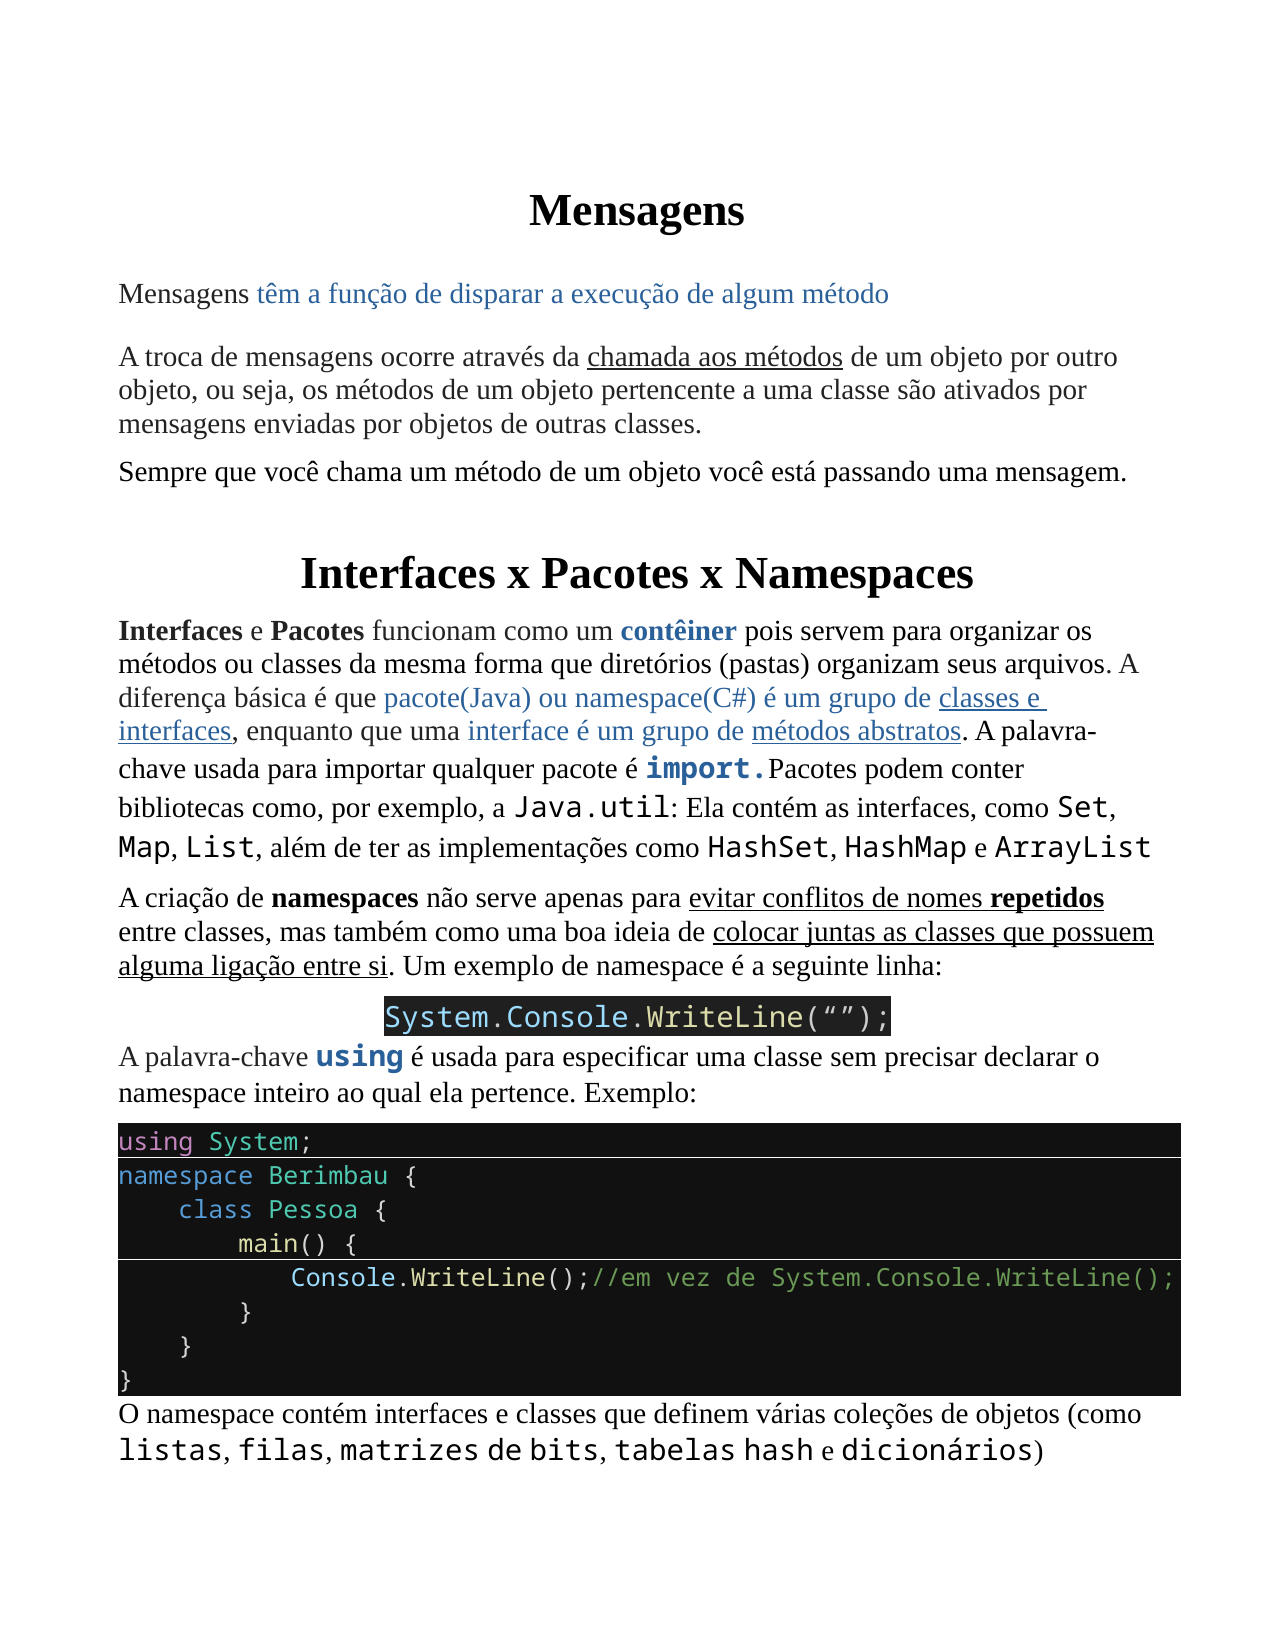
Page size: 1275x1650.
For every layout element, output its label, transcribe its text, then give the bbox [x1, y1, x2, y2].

text Interfaces e Pacotes funcionam como um contêiner pois servem para organizar os métodos ou classes da mesma forma que diretórios (pastas) organizam seus arquivos. A diferença básica é que pacote(Java) ou namespace(C#) é um grupo de classes e interfaces, enquanto que uma interface é um grupo de métodos abstratos. A palavra-chave usada para importar qualquer pacote é import.Pacotes podem conter bibliotecas como, por exemplo, a Java.util: Ela contém as interfaces, como Set, Map, List, além de ter as implementações como HashSet, HashMap e ArrayList [118, 613, 1157, 866]
subtitle Mensagens [118, 183, 1157, 235]
text A criação de namespaces não serve apenas para evitar conflitos de nomes repetidos entre classes, mas também como uma boa ideia de colocar juntas as classes que possuem alguma ligação entre si. Um exemplo de namespace é a seguinte linha: [118, 881, 1157, 981]
text System.Console.WriteLine(“”); [118, 996, 1157, 1036]
text using System; namespace Berimbau { class Pessoa { main() { Console.WriteLine();//em vez de System.Console.WriteLine(); } } } O namespace contém interfaces e classes que definem várias coleções de objetos (como listas, filas, matrizes de bits, tabelas hash e dicionários) [118, 1123, 1186, 1469]
text Sempre que você chama um método de um objeto você está passando uma mensagem. [118, 454, 1157, 488]
text A troca de mensagens ocorre através da chamada aos métodos de um objeto por outro objeto, ou seja, os métodos de um objeto pertencente a uma classe são ativados por mensagens enviadas por objetos de outras classes. [118, 339, 1157, 439]
text Mensagens têm a função de disparar a execução de algum método [118, 277, 1157, 310]
text A palavra-chave using é usada para especificar uma classe sem precisar declarar o namespace inteiro ao qual ela pertence. Exemplo: [118, 1036, 1157, 1109]
text Interfaces x Pacotes x Namespaces [118, 546, 1157, 598]
